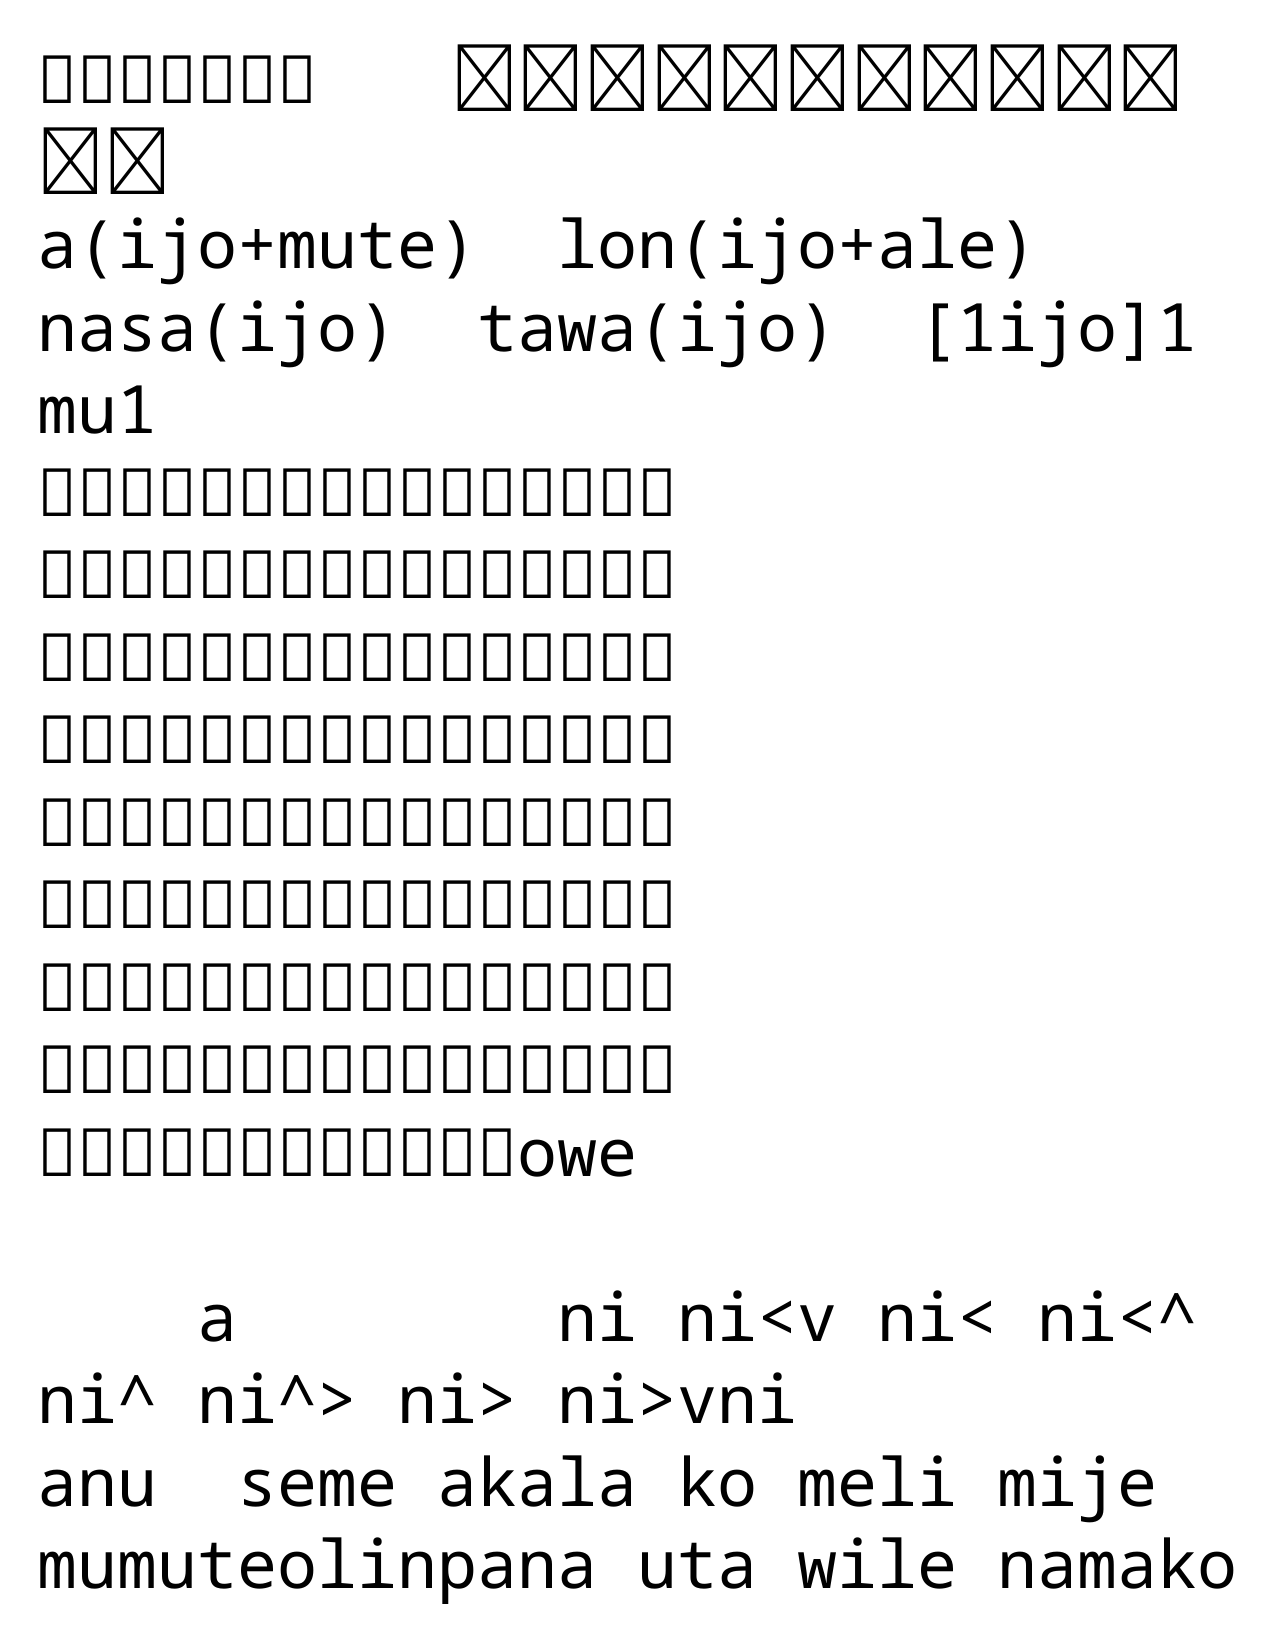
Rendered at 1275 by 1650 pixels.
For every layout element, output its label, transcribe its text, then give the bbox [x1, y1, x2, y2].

text 󱥀󱥁󱥂󱥃󱥄󱥅󱥆󱥇󱥈󱥉󱥊󱥋󱥌󱥍󱥎󱥏 [37, 780, 1237, 862]
text 󱥐󱥑󱥒󱥓󱥔󱥕󱥖󱥗󱥘󱥙󱥚󱥛󱥜󱥝󱥞󱥟 [37, 862, 1237, 945]
text a ni ni<v ni< ni<^ ni^ ni^> ni> ni>vni [37, 1275, 1237, 1440]
text 󱥰󱥱󱥲󱥳󱥴󱥵󱥶󱥷󱥸󱥹󱥺󱥻󱥼󱥽󱥾󱥿 [37, 1027, 1237, 1110]
text 󱤀󱤁󱤂󱤃󱤄󱤅󱤆󱤇󱤈󱤉󱤊󱤋󱤌󱤍󱤎󱤏 [37, 450, 1237, 532]
text 󱤰󱤱󱤲󱤳󱤴󱤵󱤶󱤷󱤸󱤹󱤺󱤻󱤼󱤽󱤾󱤿 [37, 697, 1237, 780]
text 󱥠󱥡󱥢󱥣󱥤󱥥󱥦󱥧󱥨󱥩󱥪󱥫󱥬󱥭󱥮󱥯 [37, 945, 1237, 1027]
text 󱤿󱦕󱥠󱥧󱤅󱦕󱤽 󱦐󱤌󱦜󱤌󱦜󱦜󱤌󱦜󱦜󱦜󱤌󱦝󱦑 [37, 37, 1237, 202]
text 󱤐󱤑󱤒󱤓󱤔󱤕󱤖󱤗󱤘󱤙󱤚󱤛󱤜󱤝󱤞󱤟 [37, 532, 1237, 615]
text a(ijo+mute) lon(ijo+ale) nasa(ijo) tawa(ijo) [1ijo]1 mu1 [37, 202, 1237, 450]
text 󱦀󱦁󱦂󱦄󱦅󱦆󱦇󱦈󱦠󱦡󱦢󱦣owe [37, 1110, 1237, 1192]
text 󱤠󱤡󱤢󱤣󱤤󱤥󱤦󱤧󱤨󱤩󱤪󱤫󱤬󱤭󱤮󱤯 [37, 615, 1237, 697]
text anu seme akala ko meli mije mumuteolinpana uta wile namako [37, 1440, 1237, 1605]
